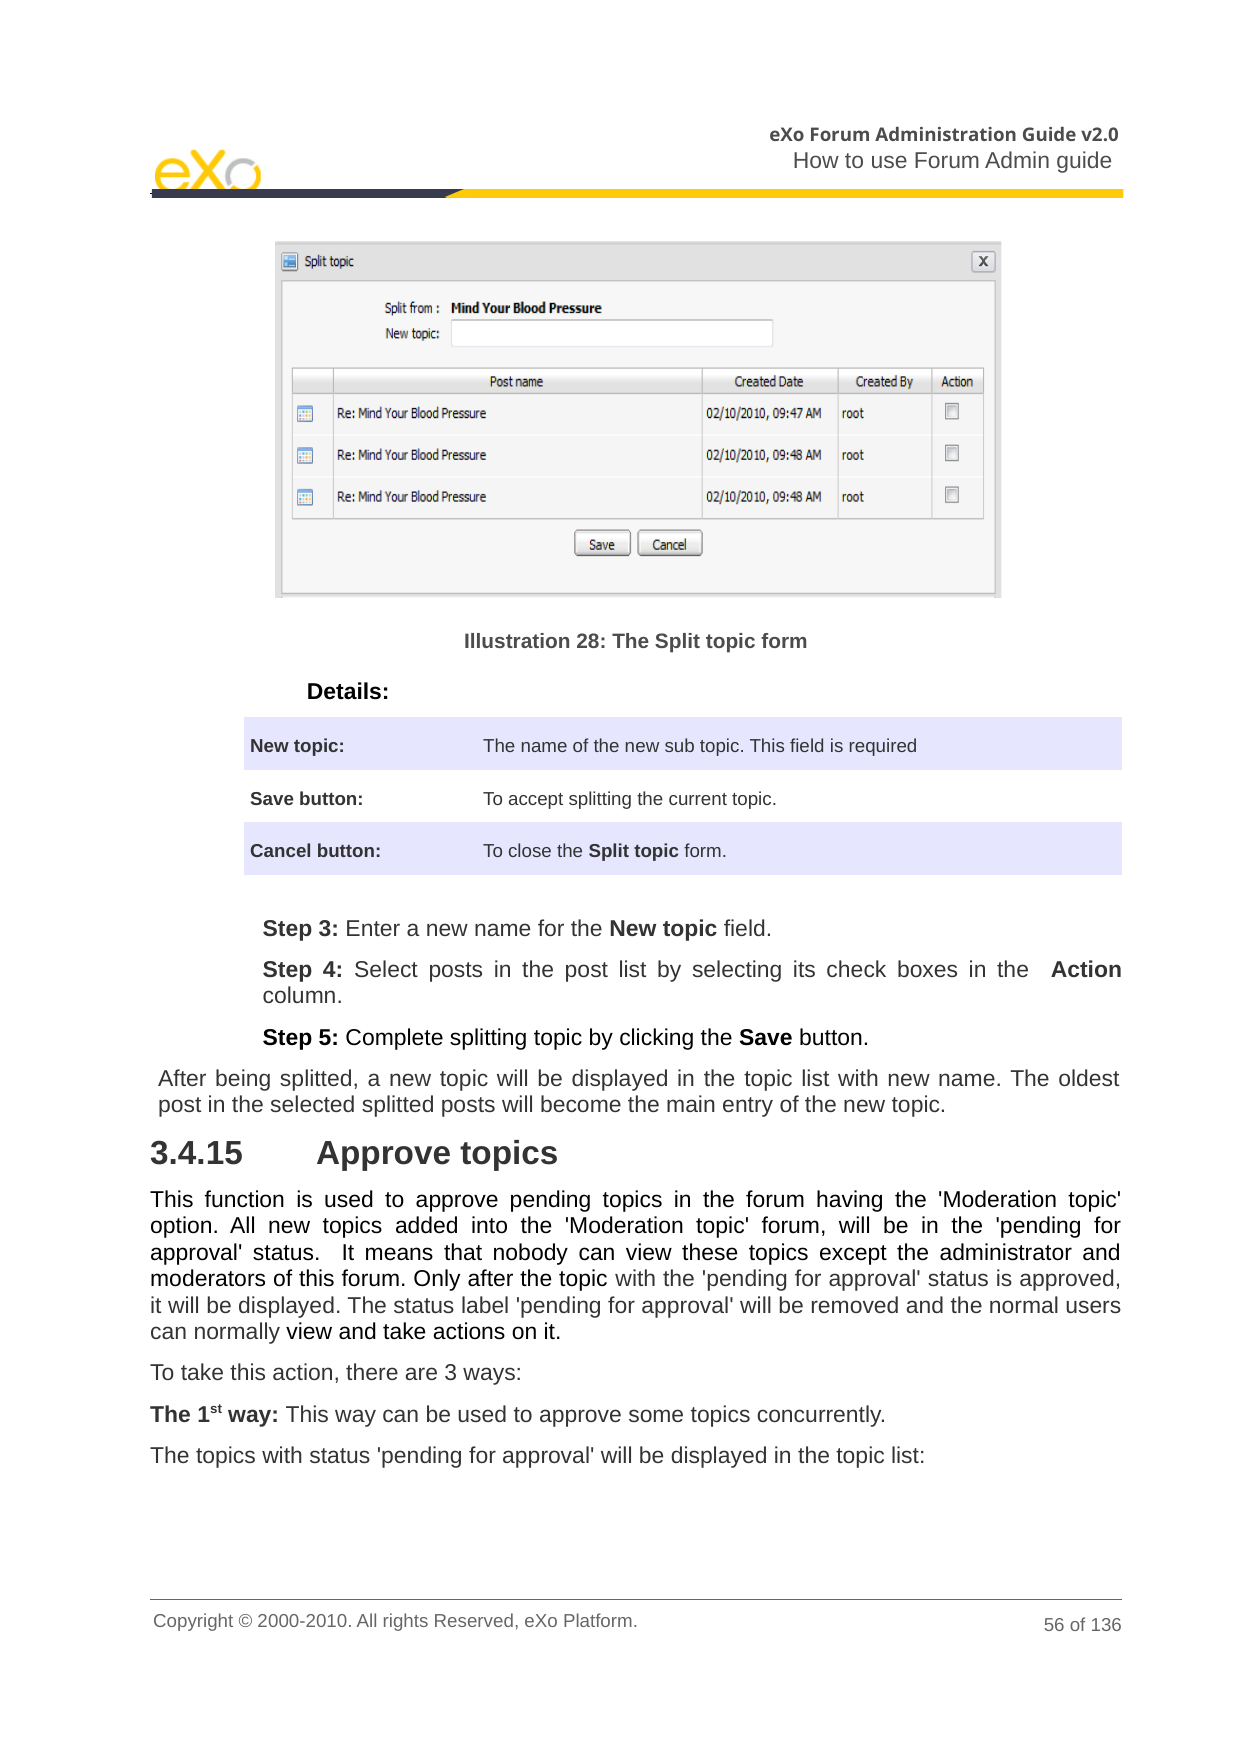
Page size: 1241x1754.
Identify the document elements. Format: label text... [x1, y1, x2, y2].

list This function is used to approve pending topics in the forum having the 'Moderation topic' option. All new topics added into the 'Moderation topic' forum, will be in the 'pending for approval' status. It means that nobody can view these topics except the administrator and moderators of this forum. Only after the topic with the 'pending for approval' status is approved, it will be displayed. The status label 'pending for approval' will be removed and the normal users can normally view and take actions on it. [112, 1186, 1122, 1344]
text The topics with status 'pending for approval' will be displayed in the topic list: [150, 1442, 1122, 1468]
text Illustration 28: The Split topic form [245, 298, 1026, 653]
list To take this action, there are 3 ways: [112, 1359, 1122, 1386]
table_header The name of the new sub topic. This field is required [477, 717, 1122, 770]
table_cell To accept splitting the current topic. [477, 770, 1122, 822]
table_cell To close the Split topic form. [477, 822, 1122, 875]
table_header New topic: [244, 717, 477, 770]
table_cell Save button: [244, 770, 477, 822]
list After being splitted, a new topic will be displayed in the topic list with new name. The oldest post in the selected splitted posts will become the main entry of the new topic. [120, 1065, 1122, 1118]
picture [275, 241, 1002, 598]
text The 1st way: This way can be used to approve some topics concurrently. [150, 1401, 1122, 1427]
table_cell Cancel button: [244, 822, 477, 875]
list Step 3: Enter a new name for the New topic field. [225, 914, 1122, 941]
text Details: [224, 223, 1122, 704]
picture [151, 149, 1124, 198]
subtitle Approve topics [150, 1133, 1122, 1171]
list Step 5: Complete splitting topic by clicking the Save button. [225, 1024, 1122, 1050]
list Step 4: Select posts in the post list by selecting its check boxes in the Action column. [225, 956, 1122, 1009]
